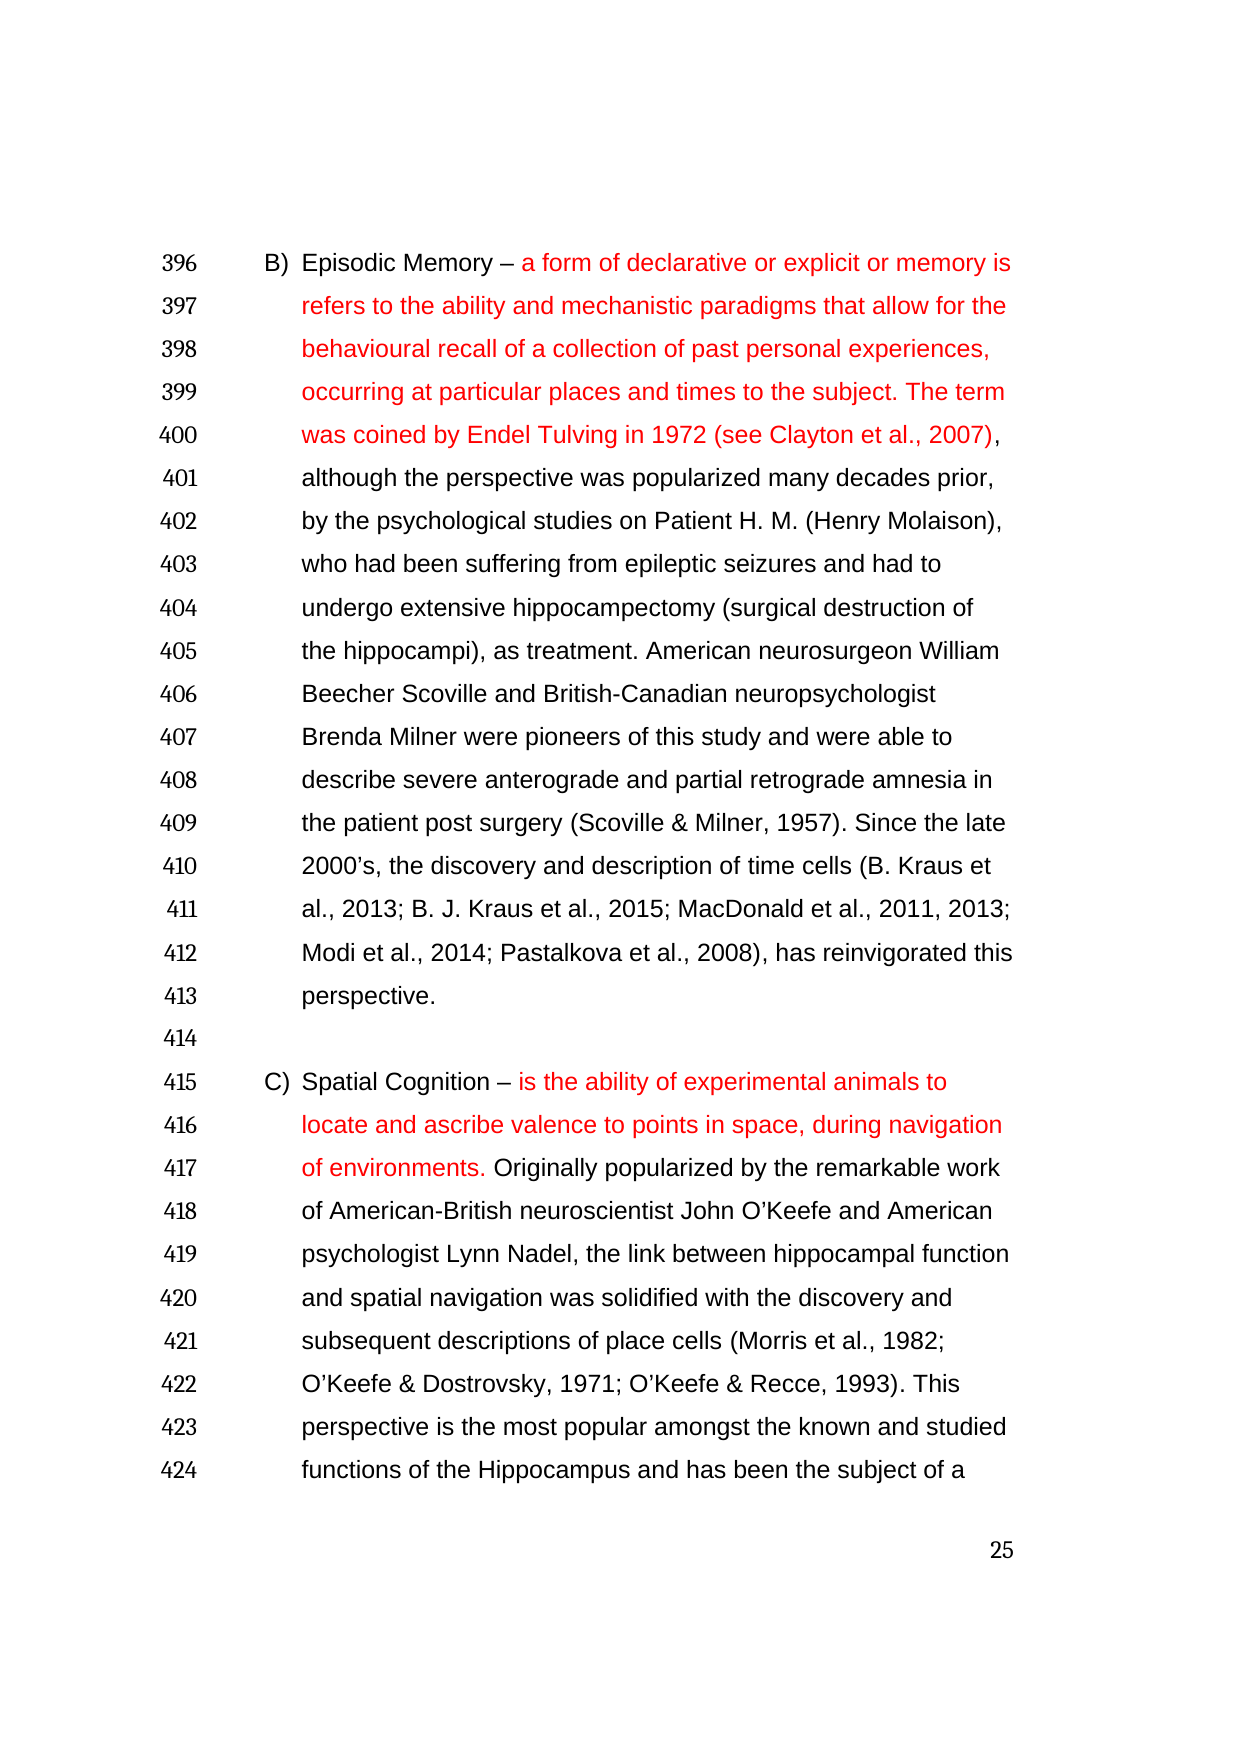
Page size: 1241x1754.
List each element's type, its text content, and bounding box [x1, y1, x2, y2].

list Episodic Memory – a form of declarative or explicit or memory is refers to the ability and mechanistic paradigms that allow for the behavioural recall of a collection of past personal experiences, occurring at particular places and times to the subject. The term was coined by Endel Tulving in 1972 (see Clayton et al., 2007), although the perspective was popularized many decades prior, by the psychological studies on Patient H. M. (Henry Molaison), who had been suffering from epileptic seizures and had to undergo extensive hippocampectomy (surgical destruction of the hippocampi), as treatment. American neurosurgeon William Beecher Scoville and British-Canadian neuropsychologist Brenda Milner were pioneers of this study and were able to describe severe anterograde and partial retrograde amnesia in the patient post surgery (Scoville & Milner, 1957). Since the late 2000’s, the discovery and description of time cells (B. Kraus et al., 2013; B. J. Kraus et al., 2015; MacDonald et al., 2011, 2013; Modi et al., 2014; Pastalkova et al., 2008)⁠, has reinvigorated this perspective. [264, 248, 1014, 1009]
list Spatial Cognition – is the ability of experimental animals to locate and ascribe valence to points in space, during navigation of environments. Originally popularized by the remarkable work of American-British neuroscientist John O’Keefe and American psychologist Lynn Nadel, the link between hippocampal function and spatial navigation was solidified with the discovery and subsequent descriptions of place cells (Morris et al., 1982; O’Keefe & Dostrovsky, 1971; O’Keefe & Recce, 1993)⁠. This perspective is the most popular amongst the known and studied functions of the Hippocampus and has been the subject of a [264, 1067, 1014, 1484]
